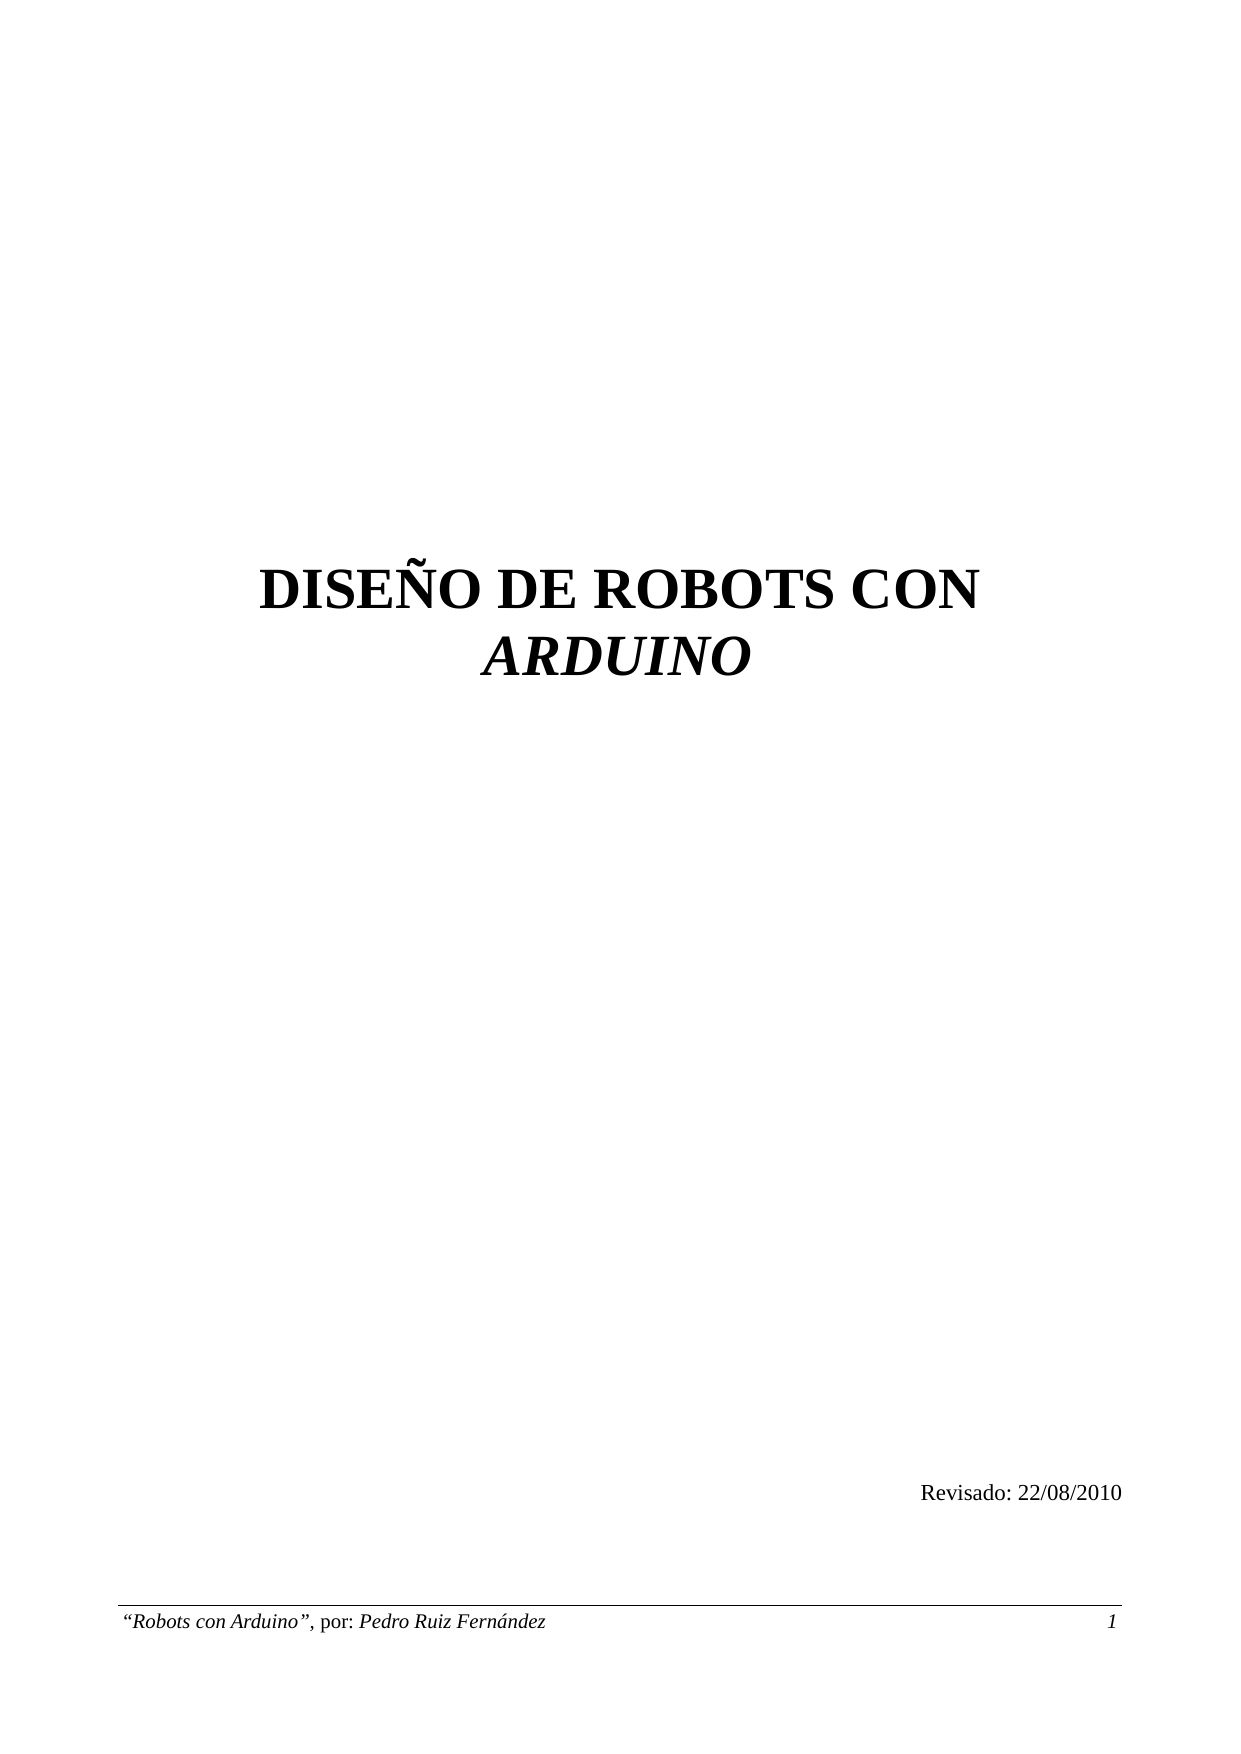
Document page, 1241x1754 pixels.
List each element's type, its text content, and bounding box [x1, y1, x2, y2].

text DISEÑO DE ROBOTS CON ARDUINO [118, 554, 1122, 688]
text Revisado: 22/08/2010 [118, 1479, 1122, 1505]
